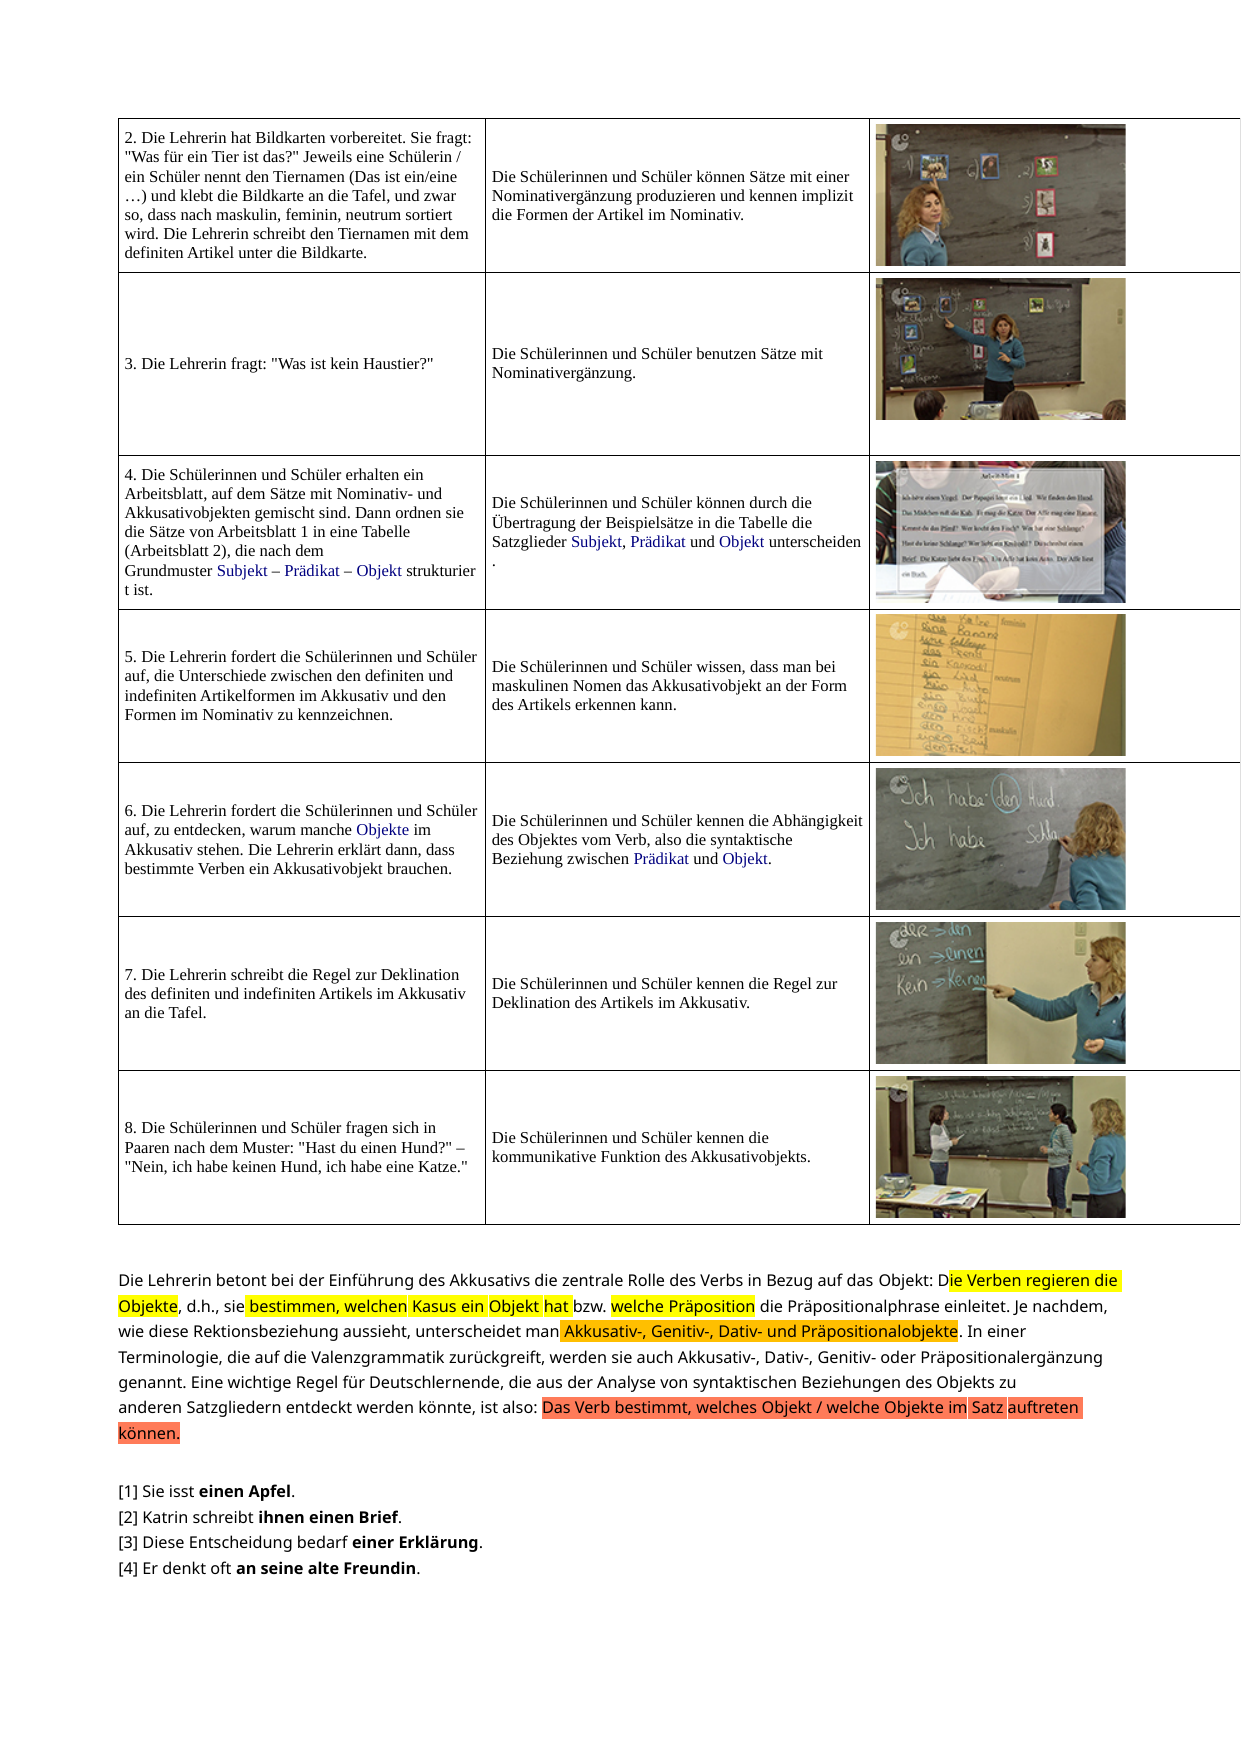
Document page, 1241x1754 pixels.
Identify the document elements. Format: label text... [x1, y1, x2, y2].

table_cell Die Schülerinnen und Schüler kennen die Abhängigkeit des Objektes vom Verb, also die syntaktische Beziehung zwischen Prädikat und Objekt. [486, 763, 869, 916]
table_cell Die Schülerinnen und Schüler kennen die kommunikative Funktion des Akkusativobjekts. [486, 1071, 869, 1224]
table_cell 4. Die Schülerinnen und Schüler erhalten ein Arbeitsblatt, auf dem Sätze mit Nominativ- und Akkusativobjekten gemischt sind. Dann ordnen sie die Sätze von Arbeitsblatt 1 in eine Tabelle (Arbeitsblatt 2), die nach dem Grundmuster Subjekt – Prädikat – Objekt strukturiert ist. [119, 456, 485, 608]
table_cell Die Schülerinnen und Schüler können Sätze mit einer Nominativergänzung produzieren und kennen implizit die Formen der Artikel im Nominativ. [486, 119, 869, 272]
picture [875, 614, 1126, 756]
table_cell Die Schülerinnen und Schüler benutzen Sätze mit Nominativergänzung. [486, 273, 869, 454]
table_cell [870, 917, 1240, 1070]
table_cell [870, 456, 1240, 608]
table_cell 3. Die Lehrerin fragt: "Was ist kein Haustier?" [119, 273, 485, 454]
picture [875, 461, 1126, 603]
text [3] Diese Entscheidung bedarf einer Erklärung. [118, 1531, 1122, 1553]
table_cell 8. Die Schülerinnen und Schüler fragen sich in Paaren nach dem Muster: "Hast du einen Hund?" – "Nein, ich habe keinen Hund, ich habe eine Katze." [119, 1071, 485, 1224]
picture [875, 922, 1126, 1064]
table_cell Die Schülerinnen und Schüler kennen die Regel zur Deklination des Artikels im Akkusativ. [486, 917, 869, 1070]
table_cell 5. Die Lehrerin fordert die Schülerinnen und Schüler auf, die Unterschiede zwischen den definiten und indefiniten Artikelformen im Akkusativ und den Formen im Nominativ zu kennzeichnen. [119, 610, 485, 762]
text Die Lehrerin betont bei der Einführung des Akkusativs die zentrale Rolle des Verbs in Bezug auf das Objekt: Die Verben regieren die Objekte, d.h., sie bestimmen, welchen Kasus ein Objekt hat bzw. welche Präposition die Präpositionalphrase einleitet. Je nachdem, wie diese Rektionsbeziehung aussieht, unterscheidet man Akkusativ-, Genitiv-, Dativ- und Präpositionalobjekte. In einer Terminologie, die auf die Valenzgrammatik zurückgreift, werden sie auch Akkusativ-, Dativ-, Genitiv- oder Präpositionalergänzung genannt. Eine wichtige Regel für Deutschlernende, die aus der Analyse von syntaktischen Beziehungen des Objekts zu anderen Satzgliedern entdeckt werden könnte, ist also: Das Verb bestimmt, welches Objekt / welche Objekte im Satz auftreten können. [118, 1269, 1122, 1444]
table_cell 6. Die Lehrerin fordert die Schülerinnen und Schüler auf, zu entdecken, warum manche Objekte im Akkusativ stehen. Die Lehrerin erklärt dann, dass bestimmte Verben ein Akkusativobjekt brauchen. [119, 763, 485, 916]
table_cell [870, 119, 1240, 272]
table_cell [870, 610, 1240, 762]
table_cell 7. Die Lehrerin schreibt die Regel zur Deklination des definiten und indefiniten Artikels im Akkusativ an die Tafel. [119, 917, 485, 1070]
text [1] Sie isst einen Apfel. [118, 1480, 1122, 1503]
table_cell Die Schülerinnen und Schüler wissen, dass man bei maskulinen Nomen das Akkusativobjekt an der Form des Artikels erkennen kann. [486, 610, 869, 762]
picture [875, 768, 1126, 910]
picture [875, 124, 1126, 266]
table_cell Die Schülerinnen und Schüler können durch die Übertragung der Beispielsätze in die Tabelle die Satzglieder Subjekt, Prädikat und Objekt unterscheiden. [486, 456, 869, 608]
table_cell [870, 273, 1240, 454]
text [4] Er denkt oft an seine alte Freundin. [118, 1557, 1122, 1579]
picture [875, 1076, 1126, 1218]
table_cell [870, 1071, 1240, 1224]
table_cell 2. Die Lehrerin hat Bildkarten vorbereitet. Sie fragt: "Was für ein Tier ist das?" Jeweils eine Schülerin / ein Schüler nennt den Tiernamen (Das ist ein/eine …) und klebt die Bildkarte an die Tafel, und zwar so, dass nach maskulin, feminin, neutrum sortiert wird. Die Lehrerin schreibt den Tiernamen mit dem definiten Artikel unter die Bildkarte. [119, 119, 485, 272]
table_cell [870, 763, 1240, 916]
picture [875, 278, 1126, 420]
text [2] Katrin schreibt ihnen einen Brief. [118, 1506, 1122, 1528]
